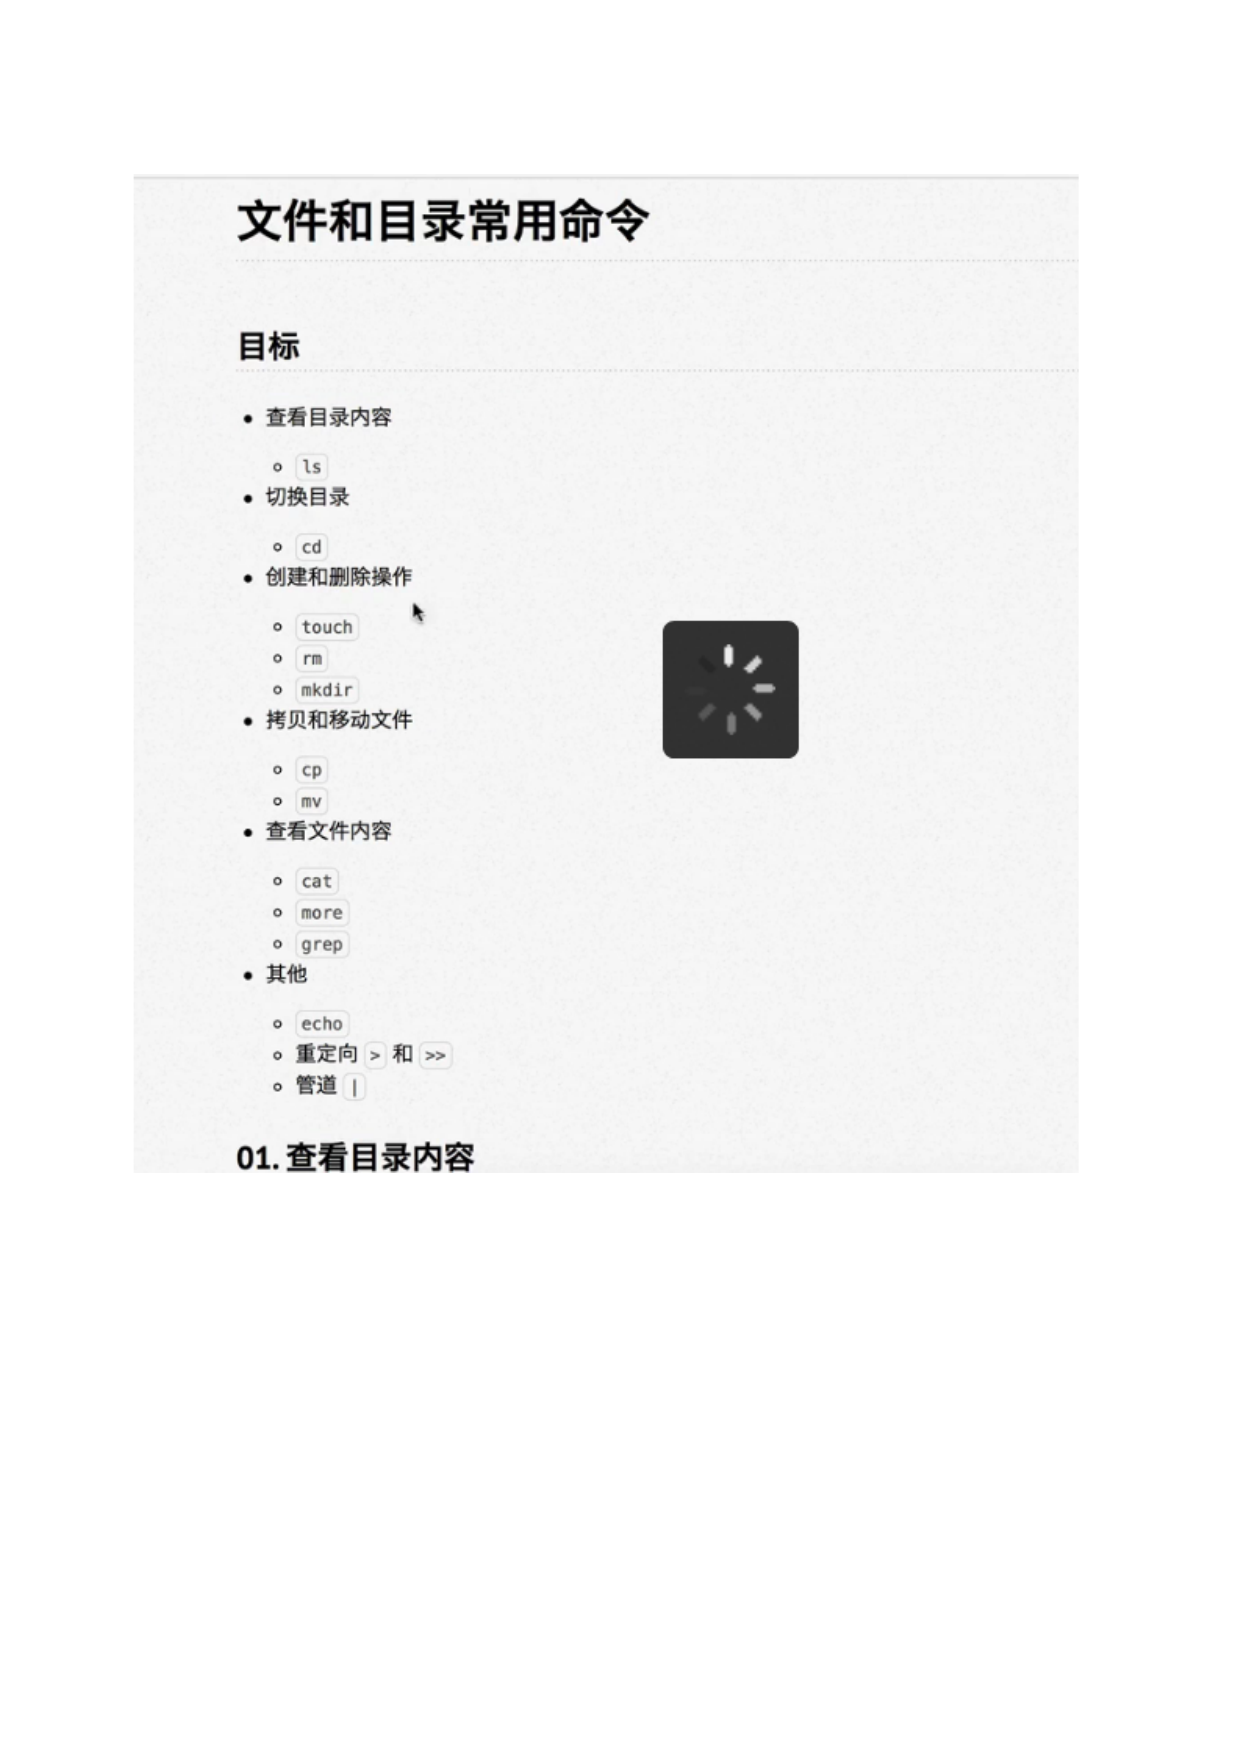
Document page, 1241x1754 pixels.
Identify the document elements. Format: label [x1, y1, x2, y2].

picture [133, 174, 1079, 1173]
